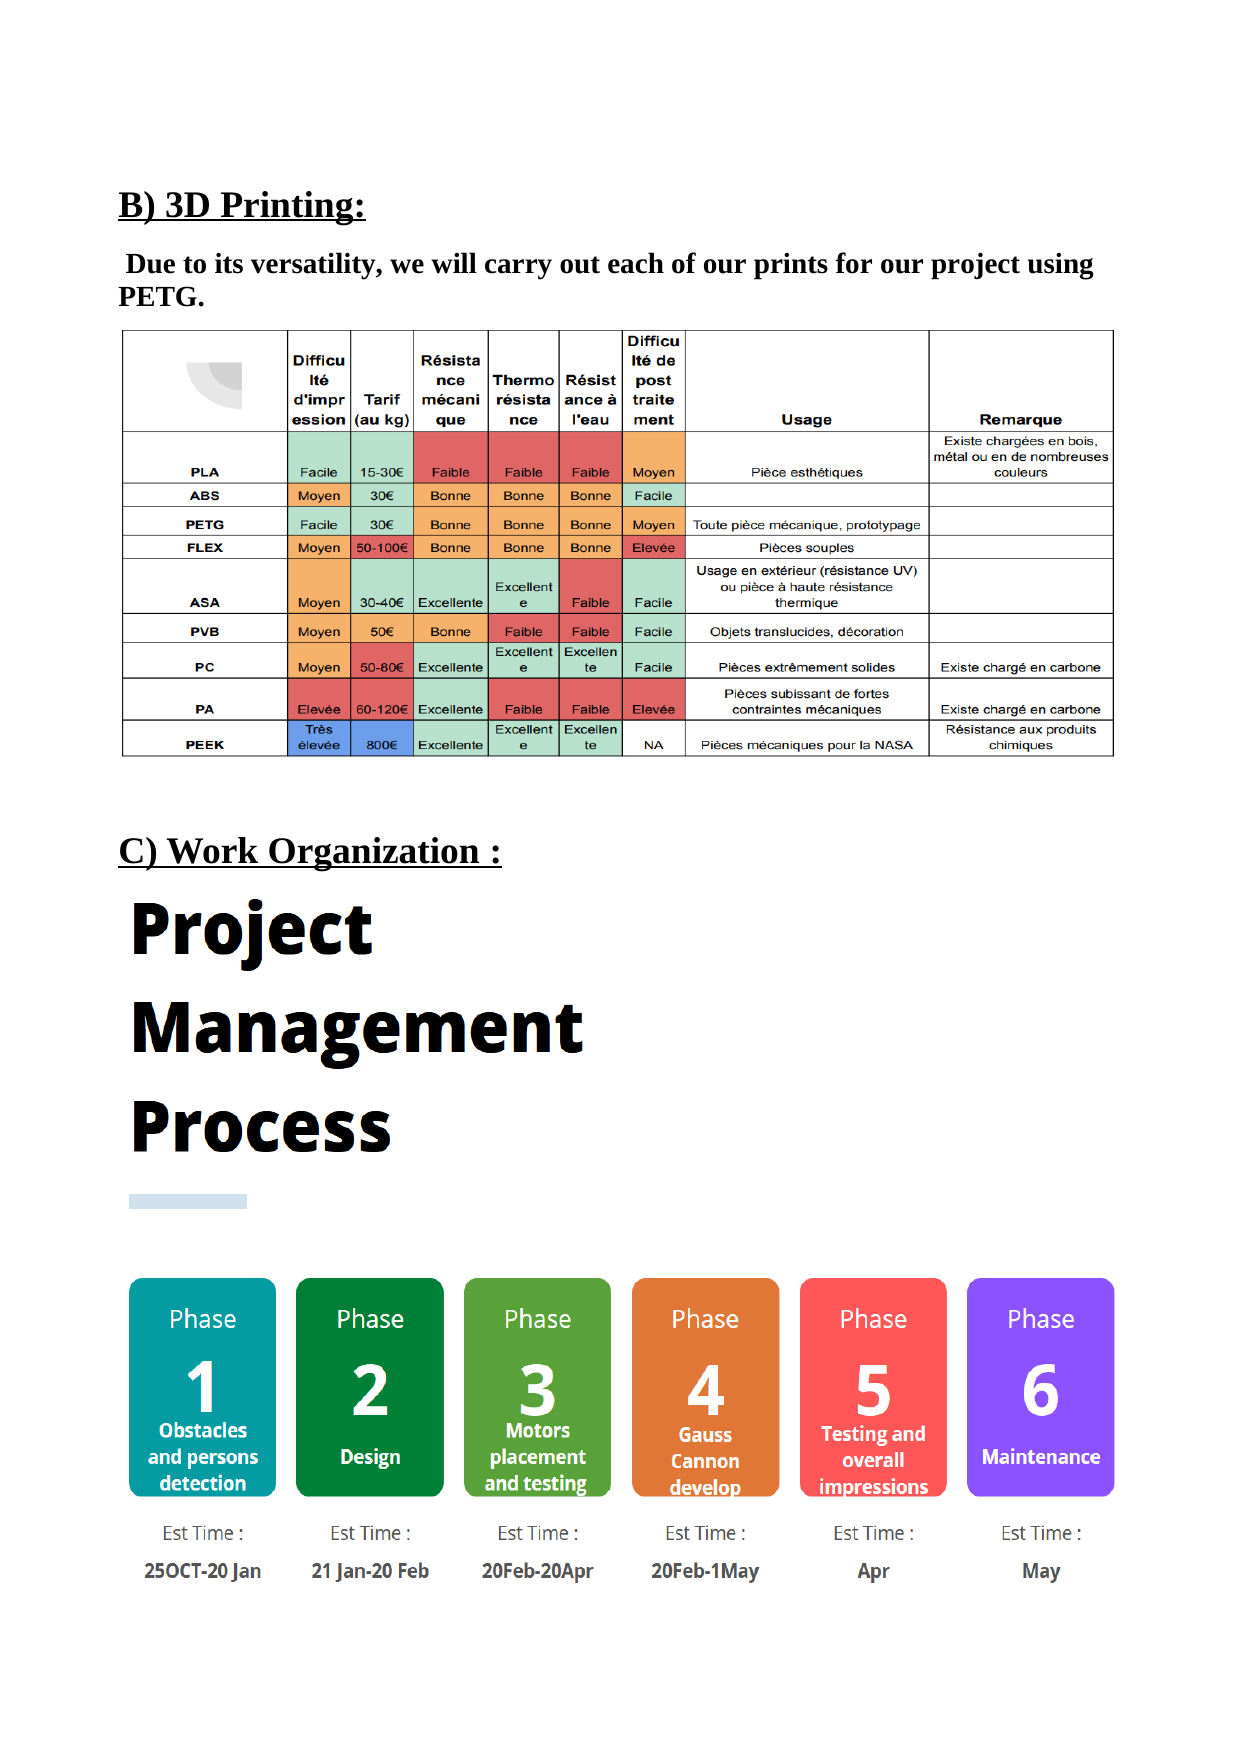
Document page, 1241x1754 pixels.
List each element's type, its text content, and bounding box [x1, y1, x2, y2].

text Due to its versatility, we will carry out each of our prints for our project using PETG. [118, 246, 1122, 313]
text C) Work Organization : [118, 828, 1122, 872]
text B) 3D Printing: [118, 182, 1122, 225]
